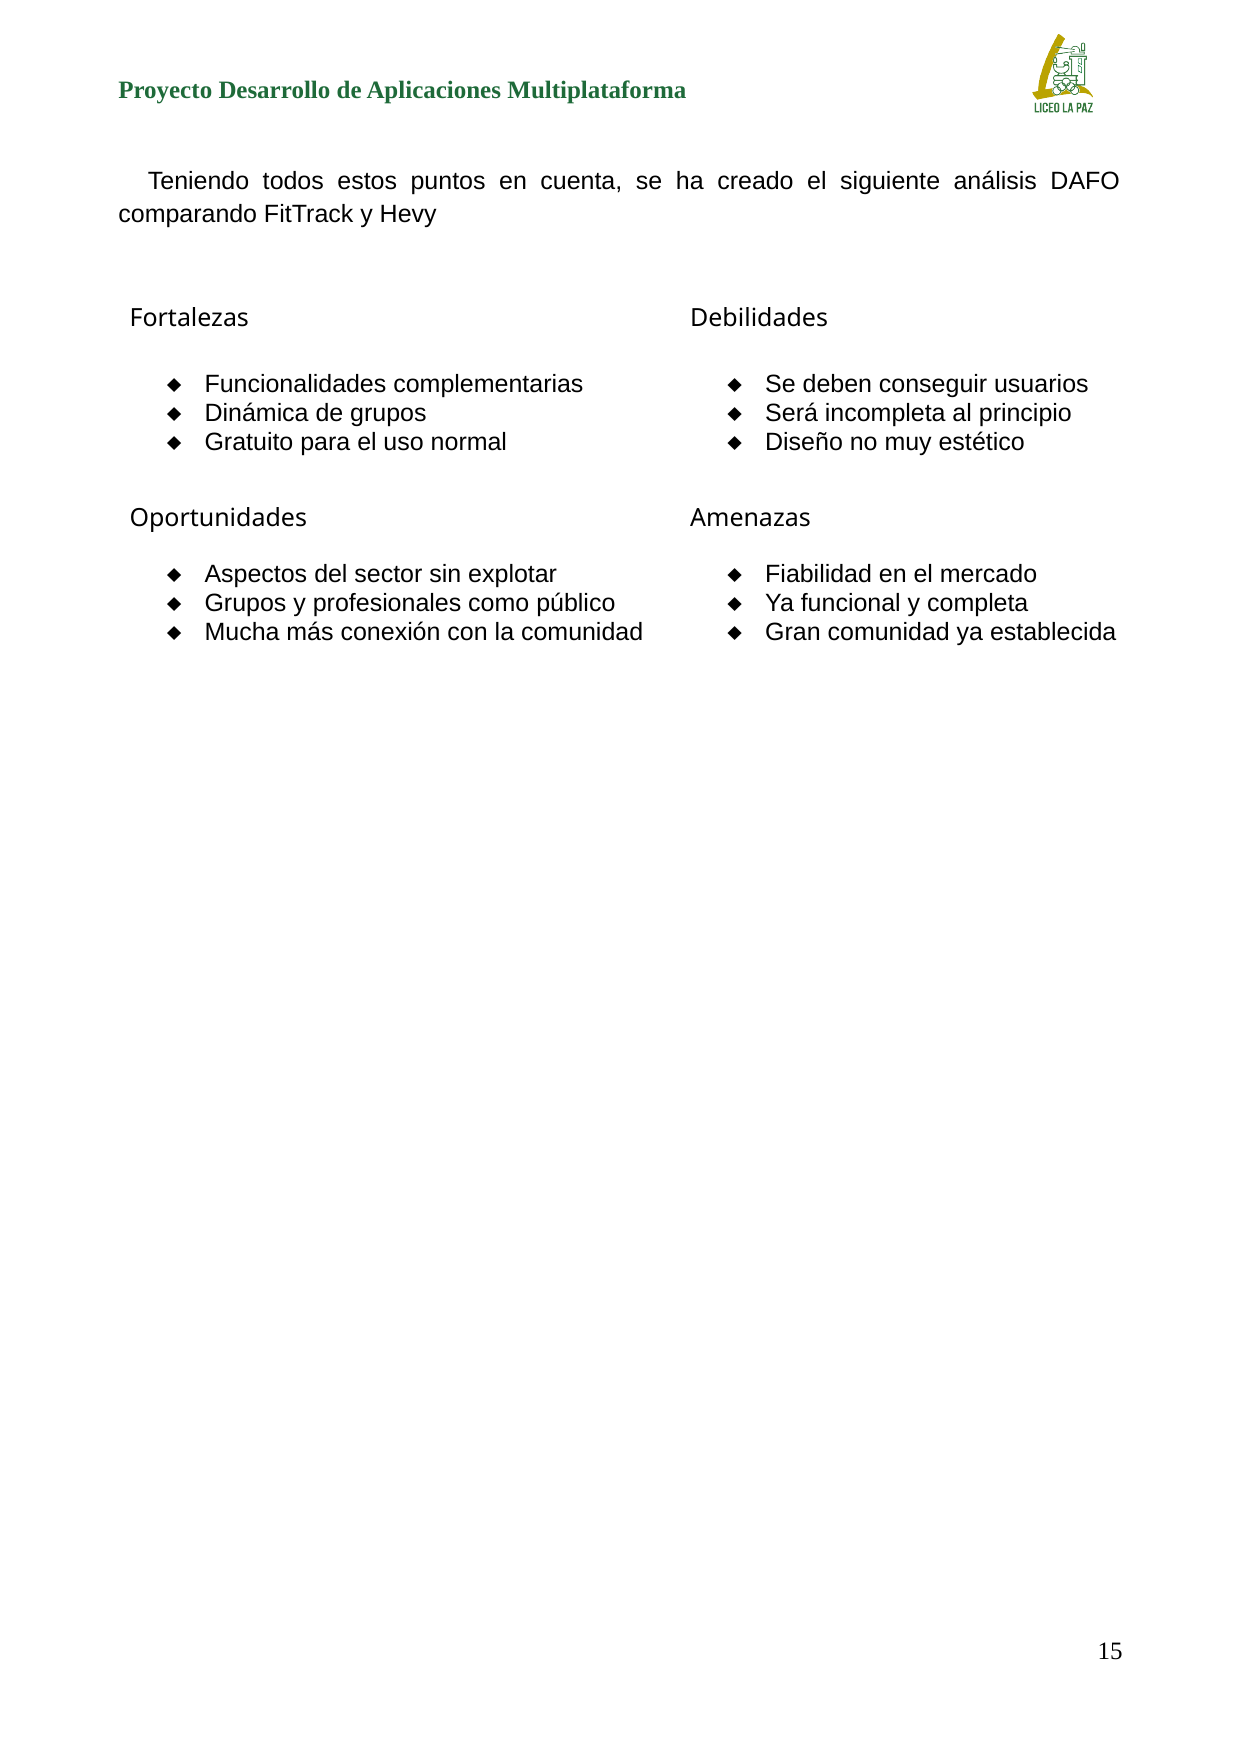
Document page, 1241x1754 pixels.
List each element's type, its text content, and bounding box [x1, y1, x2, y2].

picture [1025, 26, 1100, 121]
table_cell Se deben conseguir usuarios Será incompleta al principio Diseño no muy estético [684, 364, 1151, 493]
table_cell Oportunidades [124, 494, 684, 553]
table_cell Funcionalidades complementarias Dinámica de grupos Gratuito para el uso normal [124, 364, 684, 493]
text Teniendo todos estos puntos en cuenta, se ha creado el siguiente análisis DAFO comparando FitTrack y Hevy [118, 166, 1122, 227]
table_cell Aspectos del sector sin explotar Grupos y profesionales como público Mucha más conexión con la comunidad [124, 553, 684, 742]
table_cell Amenazas [684, 494, 1151, 553]
table_header Fortalezas [124, 294, 684, 364]
table_header Debilidades [684, 294, 1151, 364]
table_cell Fiabilidad en el mercado Ya funcional y completa Gran comunidad ya establecida [684, 553, 1151, 742]
